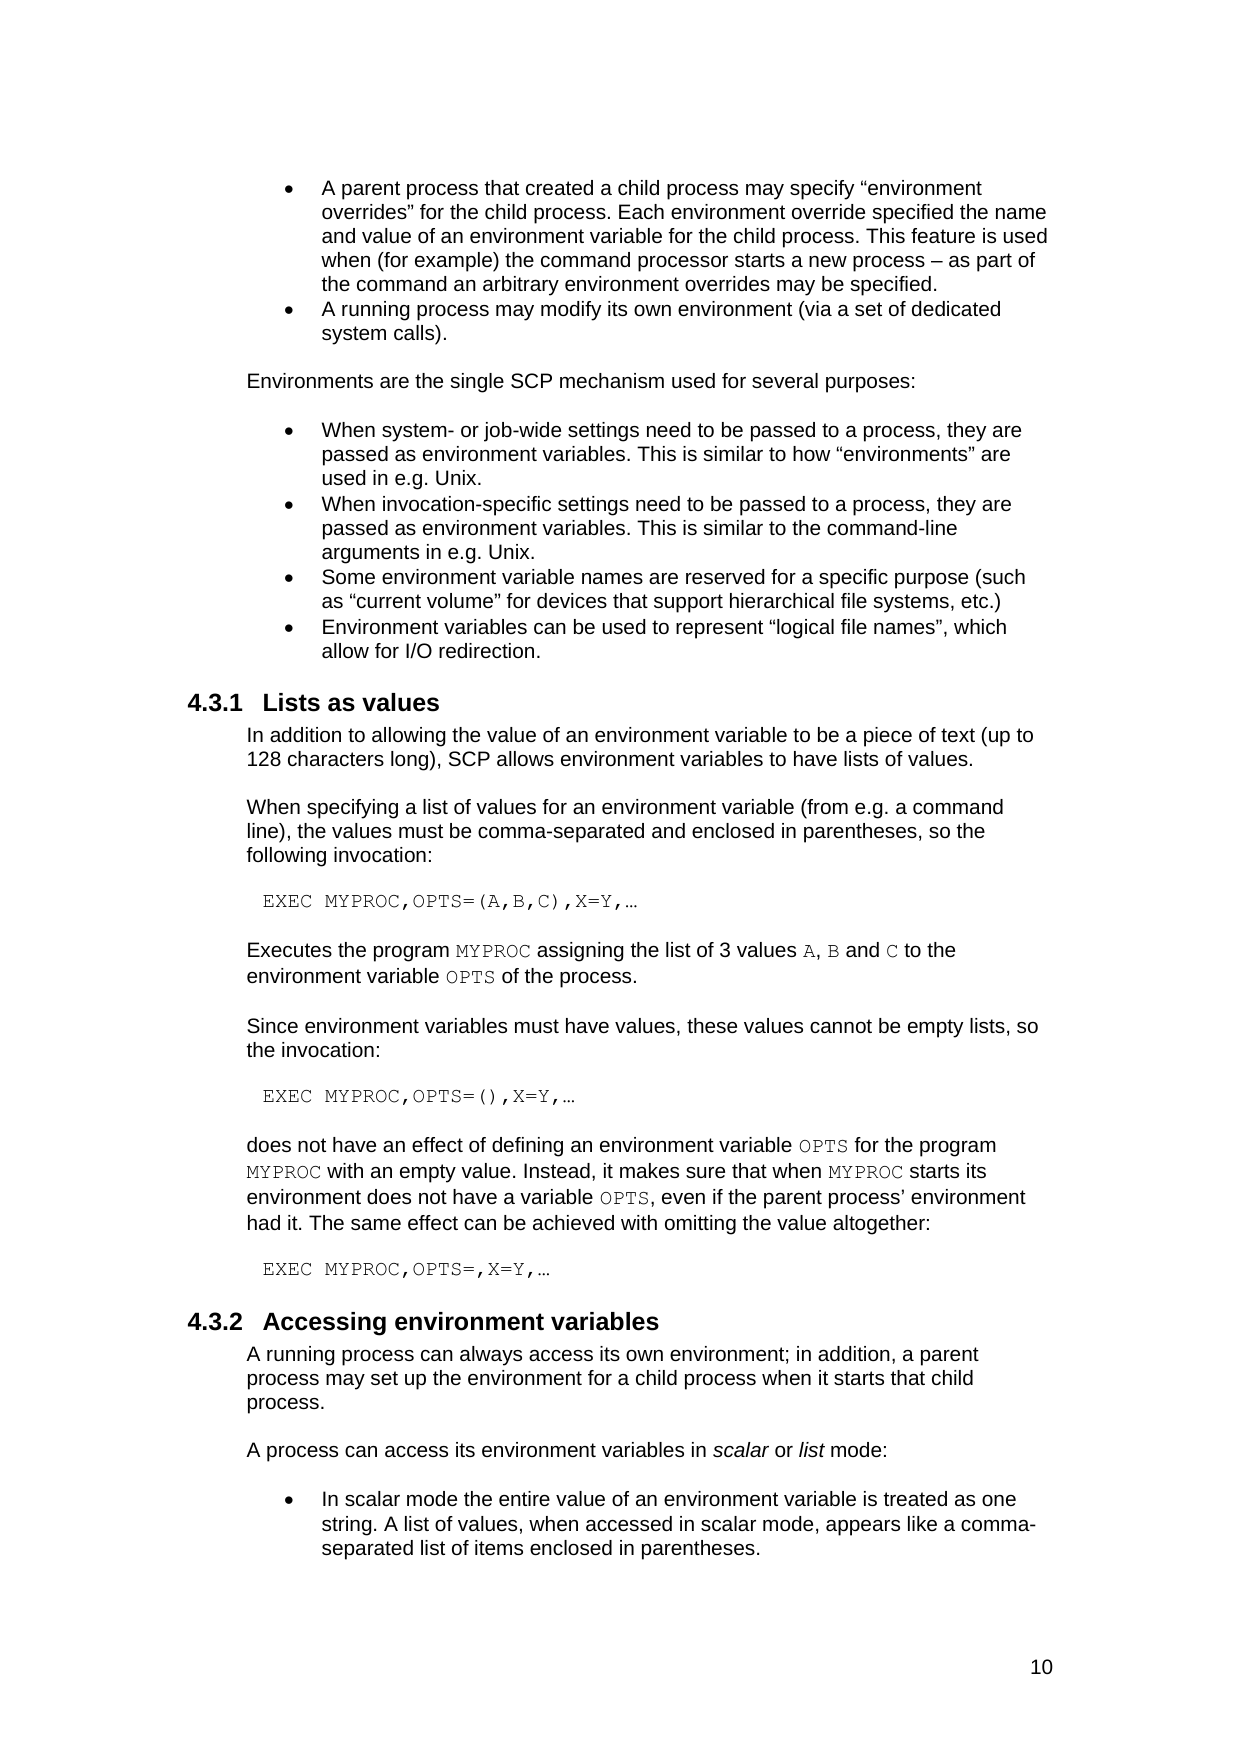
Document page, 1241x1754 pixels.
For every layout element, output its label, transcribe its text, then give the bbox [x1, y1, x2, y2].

text Environments are the single SCP mechanism used for several purposes: [246, 369, 1053, 393]
list A parent process that created a child process may specify “environment overrides” for the child process. Each environment override specified the name and value of an environment variable for the child process. This feature is used when (for example) the command processor starts a new process – as part of the command an arbitrary environment overrides may be specified. [284, 174, 1053, 295]
list A running process may modify its own environment (via a set of dedicated system calls). [284, 295, 1053, 345]
text does not have an effect of defining an environment variable OPTS for the program MYPROC with an empty value. Instead, it makes sure that when MYPROC starts its environment does not have a variable OPTS, even if the parent process’ environment had it. The same effect can be achieved with omitting the value altogether: [246, 1133, 1053, 1234]
list Environment variables can be used to represent “logical file names”, which allow for I/O redirection. [284, 613, 1053, 663]
list When system- or job-wide settings need to be passed to a process, they are passed as environment variables. This is similar to how “environments” are used in e.g. Unix. [284, 417, 1053, 490]
text EXEC MYPROC,OPTS=(A,B,C),X=Y,… [262, 890, 1053, 914]
text Since environment variables must have values, these values cannot be empty lists, so the invocation: [246, 1013, 1053, 1061]
subtitle Lists as values [187, 688, 1053, 716]
text When specifying a list of values for an environment variable (from e.g. a command line), the values must be comma-separated and enclosed in parentheses, so the following invocation: [246, 794, 1053, 866]
text A running process can always access its own environment; in addition, a parent process may set up the environment for a child process when it starts that child process. [246, 1342, 1053, 1414]
subtitle Accessing environment variables [187, 1307, 1053, 1336]
text In addition to allowing the value of an environment variable to be a piece of text (up to 128 characters long), SCP allows environment variables to have lists of values. [246, 723, 1053, 771]
list In scalar mode the entire value of an environment variable is treated as one string. A list of values, when accessed in scalar mode, appears like a comma-separated list of items enclosed in parentheses. [284, 1486, 1053, 1559]
list Some environment variable names are reserved for a specific purpose (such as “current volume” for devices that support hierarchical file systems, etc.) [284, 564, 1053, 613]
text Executes the program MYPROC assigning the list of 3 values A, B and C to the environment variable OPTS of the process. [246, 938, 1053, 989]
text EXEC MYPROC,OPTS=,X=Y,… [262, 1258, 1053, 1282]
text A process can access its environment variables in scalar or list mode: [246, 1438, 1053, 1462]
text EXEC MYPROC,OPTS=(),X=Y,… [262, 1085, 1053, 1109]
list When invocation-specific settings need to be passed to a process, they are passed as environment variables. This is similar to the command-line arguments in e.g. Unix. [284, 490, 1053, 564]
